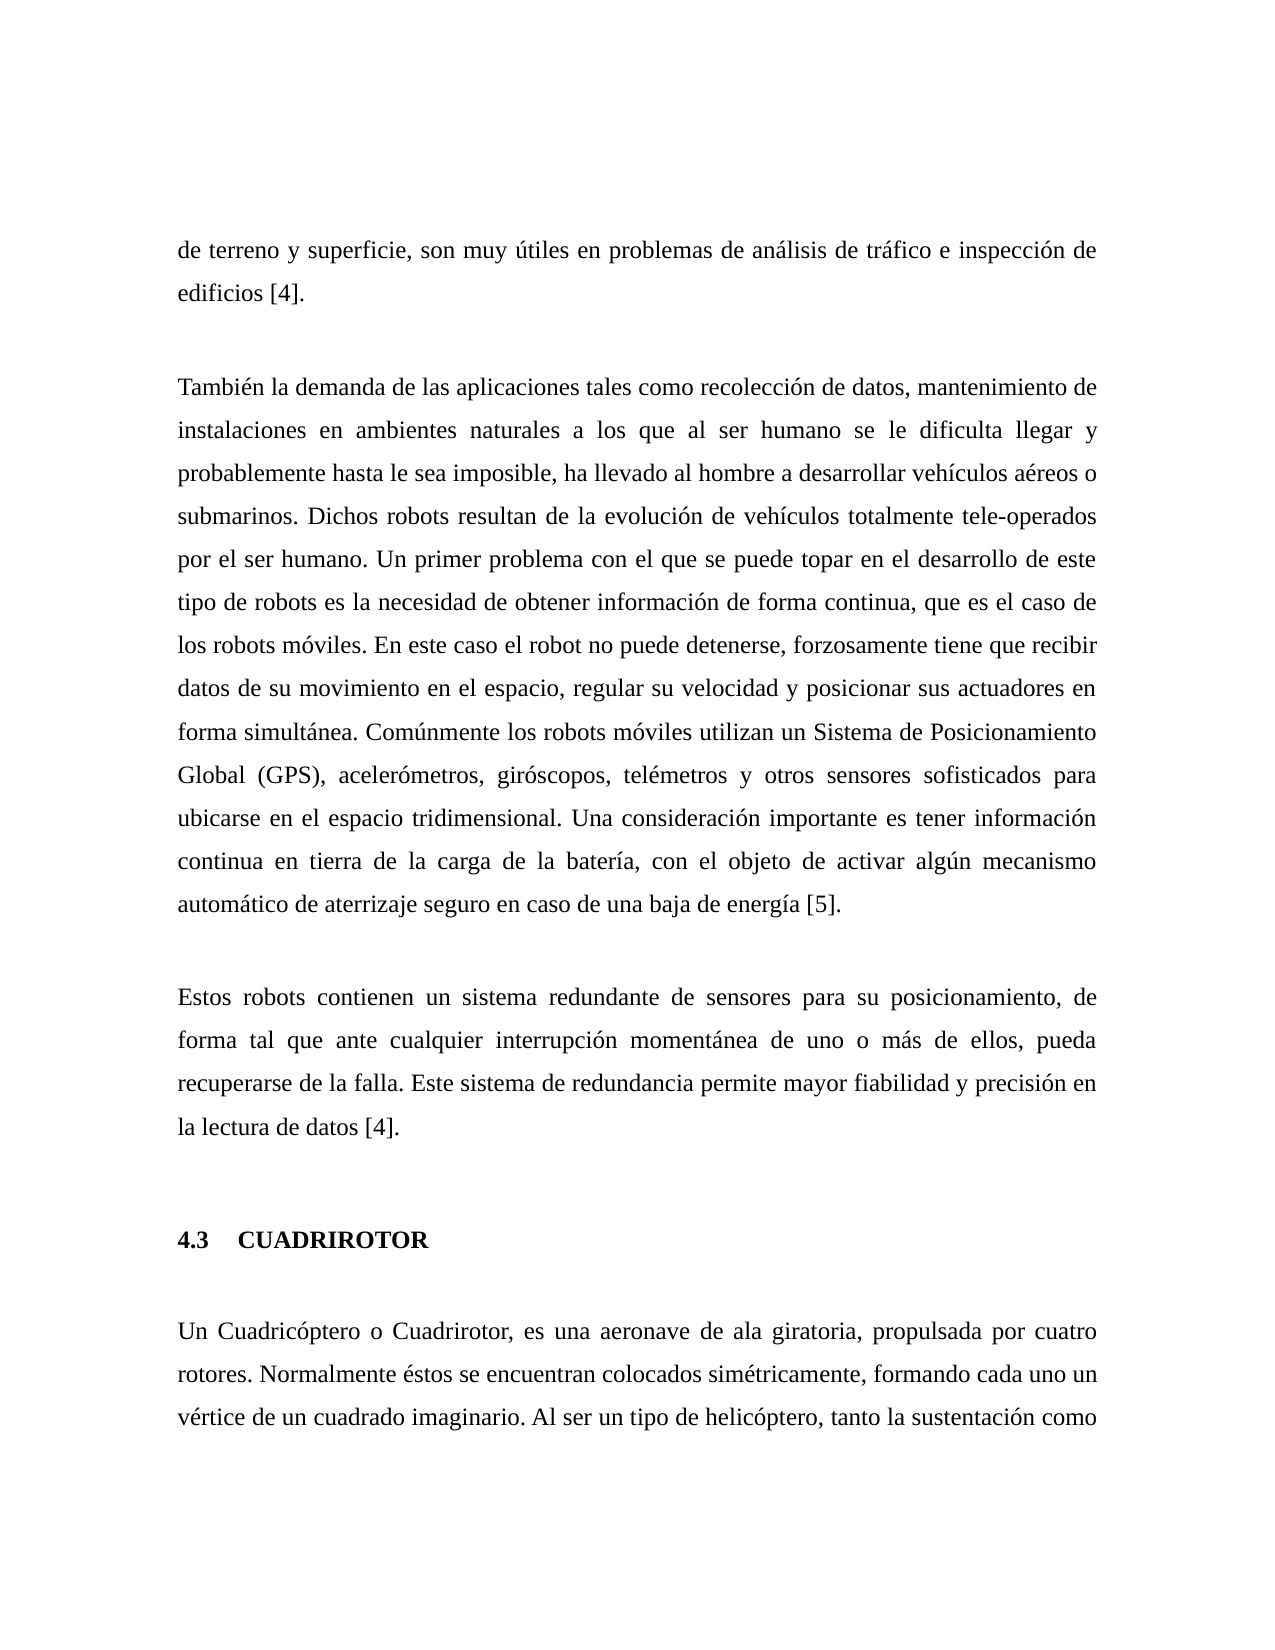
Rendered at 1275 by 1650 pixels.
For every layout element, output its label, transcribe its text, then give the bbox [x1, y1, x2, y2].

text Un Cuadricóptero o Cuadrirotor, es una aeronave de ala giratoria, propulsada por cuatro rotores. Normalmente éstos se encuentran colocados simétricamente, formando cada uno un vértice de un cuadrado imaginario. Al ser un tipo de helicóptero, tanto la sustentación como [177, 1316, 1098, 1431]
text Estos robots contienen un sistema redundante de sensores para su posicionamiento, de forma tal que ante cualquier interrupción momentánea de uno o más de ellos, pueda recuperarse de la falla. Este sistema de redundancia permite mayor fiabilidad y precisión en la lectura de datos [4]. [177, 982, 1098, 1140]
text de terreno y superficie, son muy útiles en problemas de análisis de tráfico e inspección de edificios [4]. [177, 235, 1098, 307]
subtitle CUADRIROTOR [177, 1226, 1098, 1254]
text También la demanda de las aplicaciones tales como recolección de datos, mantenimiento de instalaciones en ambientes naturales a los que al ser humano se le dificulta llegar y probablemente hasta le sea imposible, ha llevado al hombre a desarrollar vehículos aéreos o submarinos. Dichos robots resultan de la evolución de vehículos totalmente tele-operados por el ser humano. Un primer problema con el que se puede topar en el desarrollo de este tipo de robots es la necesidad de obtener información de forma continua, que es el caso de los robots móviles. En este caso el robot no puede detenerse, forzosamente tiene que recibir datos de su movimiento en el espacio, regular su velocidad y posicionar sus actuadores en forma simultánea. Comúnmente los robots móviles utilizan un Sistema de Posicionamiento Global (GPS), acelerómetros, giróscopos, telémetros y otros sensores sofisticados para ubicarse en el espacio tridimensional. Una consideración importante es tener información continua en tierra de la carga de la batería, con el objeto de activar algún mecanismo automático de aterrizaje seguro en caso de una baja de energía [5]. [177, 372, 1098, 918]
